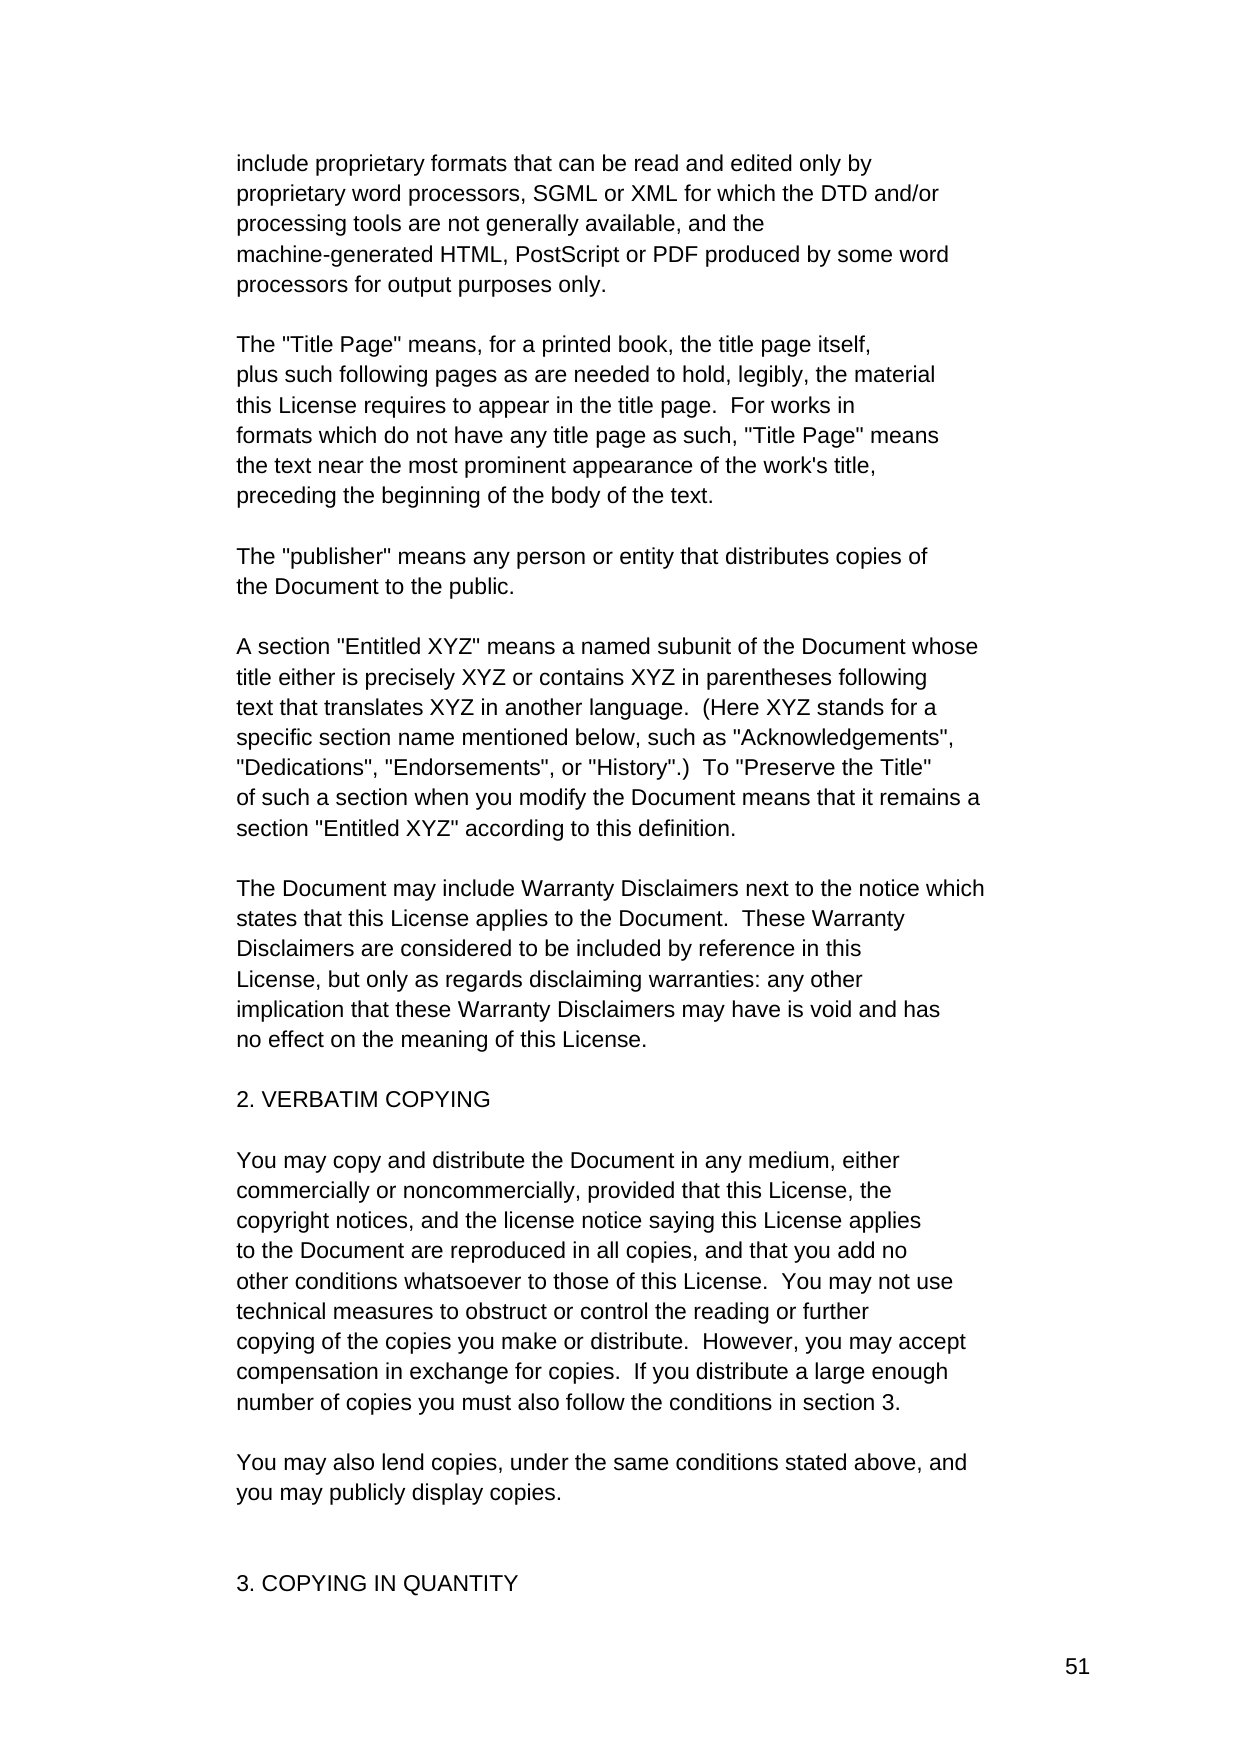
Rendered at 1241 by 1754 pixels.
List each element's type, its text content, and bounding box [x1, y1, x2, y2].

text include proprietary formats that can be read and edited only by proprietary word processors, SGML or XML for which the DTD and/or processing tools are not generally available, and the machine-generated HTML, PostScript or PDF produced by some word processors for output purposes only. The "Title Page" means, for a printed book, the title page itself, plus such following pages as are needed to hold, legibly, the material this License requires to appear in the title page. For works in formats which do not have any title page as such, "Title Page" means the text near the most prominent appearance of the work's title, preceding the beginning of the body of the text. The "publisher" means any person or entity that distributes copies of the Document to the public. A section "Entitled XYZ" means a named subunit of the Document whose title either is precisely XYZ or contains XYZ in parentheses following text that translates XYZ in another language. (Here XYZ stands for a specific section name mentioned below, such as "Acknowledgements", "Dedications", "Endorsements", or "History".) To "Preserve the Title" of such a section when you modify the Document means that it remains a section "Entitled XYZ" according to this definition. The Document may include Warranty Disclaimers next to the notice which states that this License applies to the Document. These Warranty Disclaimers are considered to be included by reference in this License, but only as regards disclaiming warranties: any other implication that these Warranty Disclaimers may have is void and has no effect on the meaning of this License. 2. VERBATIM COPYING You may copy and distribute the Document in any medium, either commercially or noncommercially, provided that this License, the copyright notices, and the license notice saying this License applies to the Document are reproduced in all copies, and that you add no other conditions whatsoever to those of this License. You may not use technical measures to obstruct or control the reading or further copying of the copies you make or distribute. However, you may accept compensation in exchange for copies. If you distribute a large enough number of copies you must also follow the conditions in section 3. You may also lend copies, under the same conditions stated above, and you may publicly display copies. 3. COPYING IN QUANTITY [236, 150, 1090, 1596]
